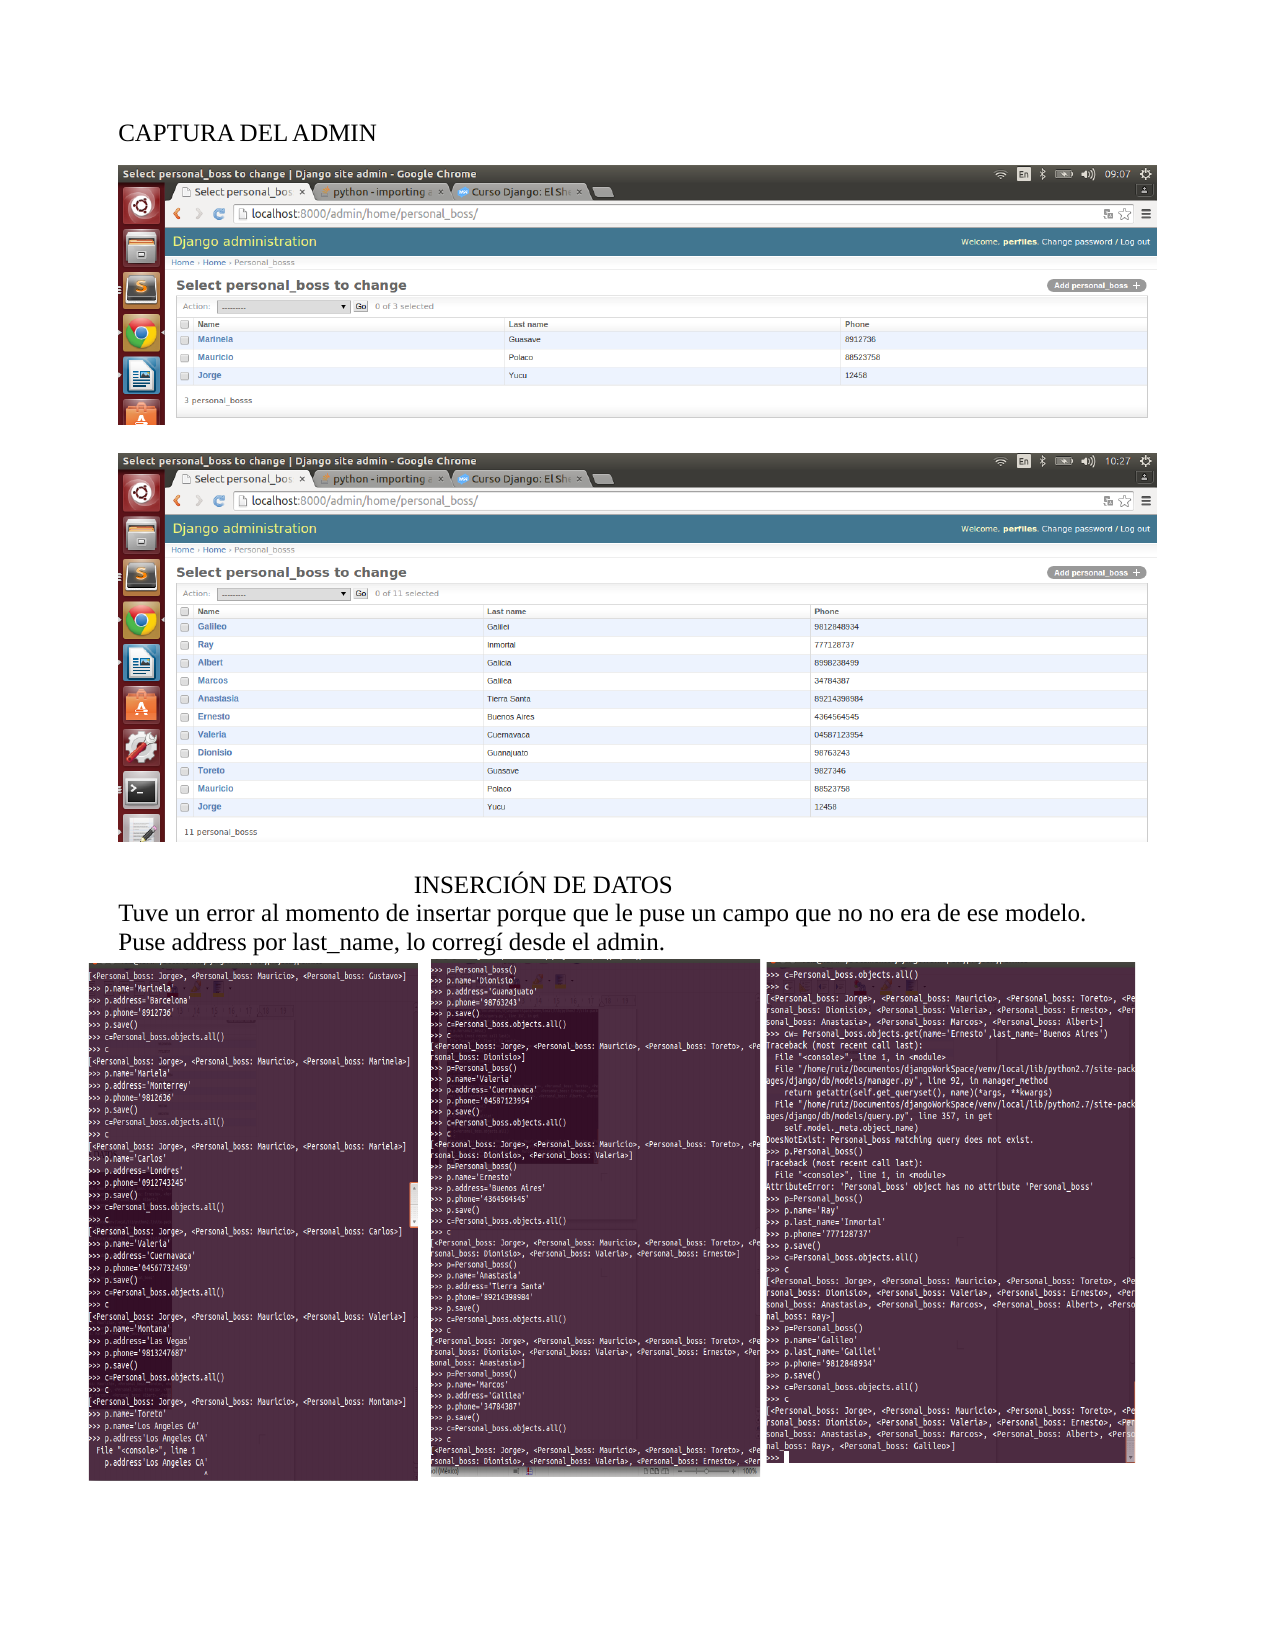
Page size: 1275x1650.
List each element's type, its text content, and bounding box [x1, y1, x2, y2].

text Puse address por last_name, lo corregí desde el admin. [118, 927, 1157, 956]
text CAPTURA DEL ADMIN [118, 118, 1157, 147]
text INSERCIÓN DE DATOS [118, 870, 1157, 898]
text Tuve un error al momento de insertar porque que le puse un campo que no no era de ese modelo. [118, 898, 1157, 927]
picture [118, 453, 1157, 842]
